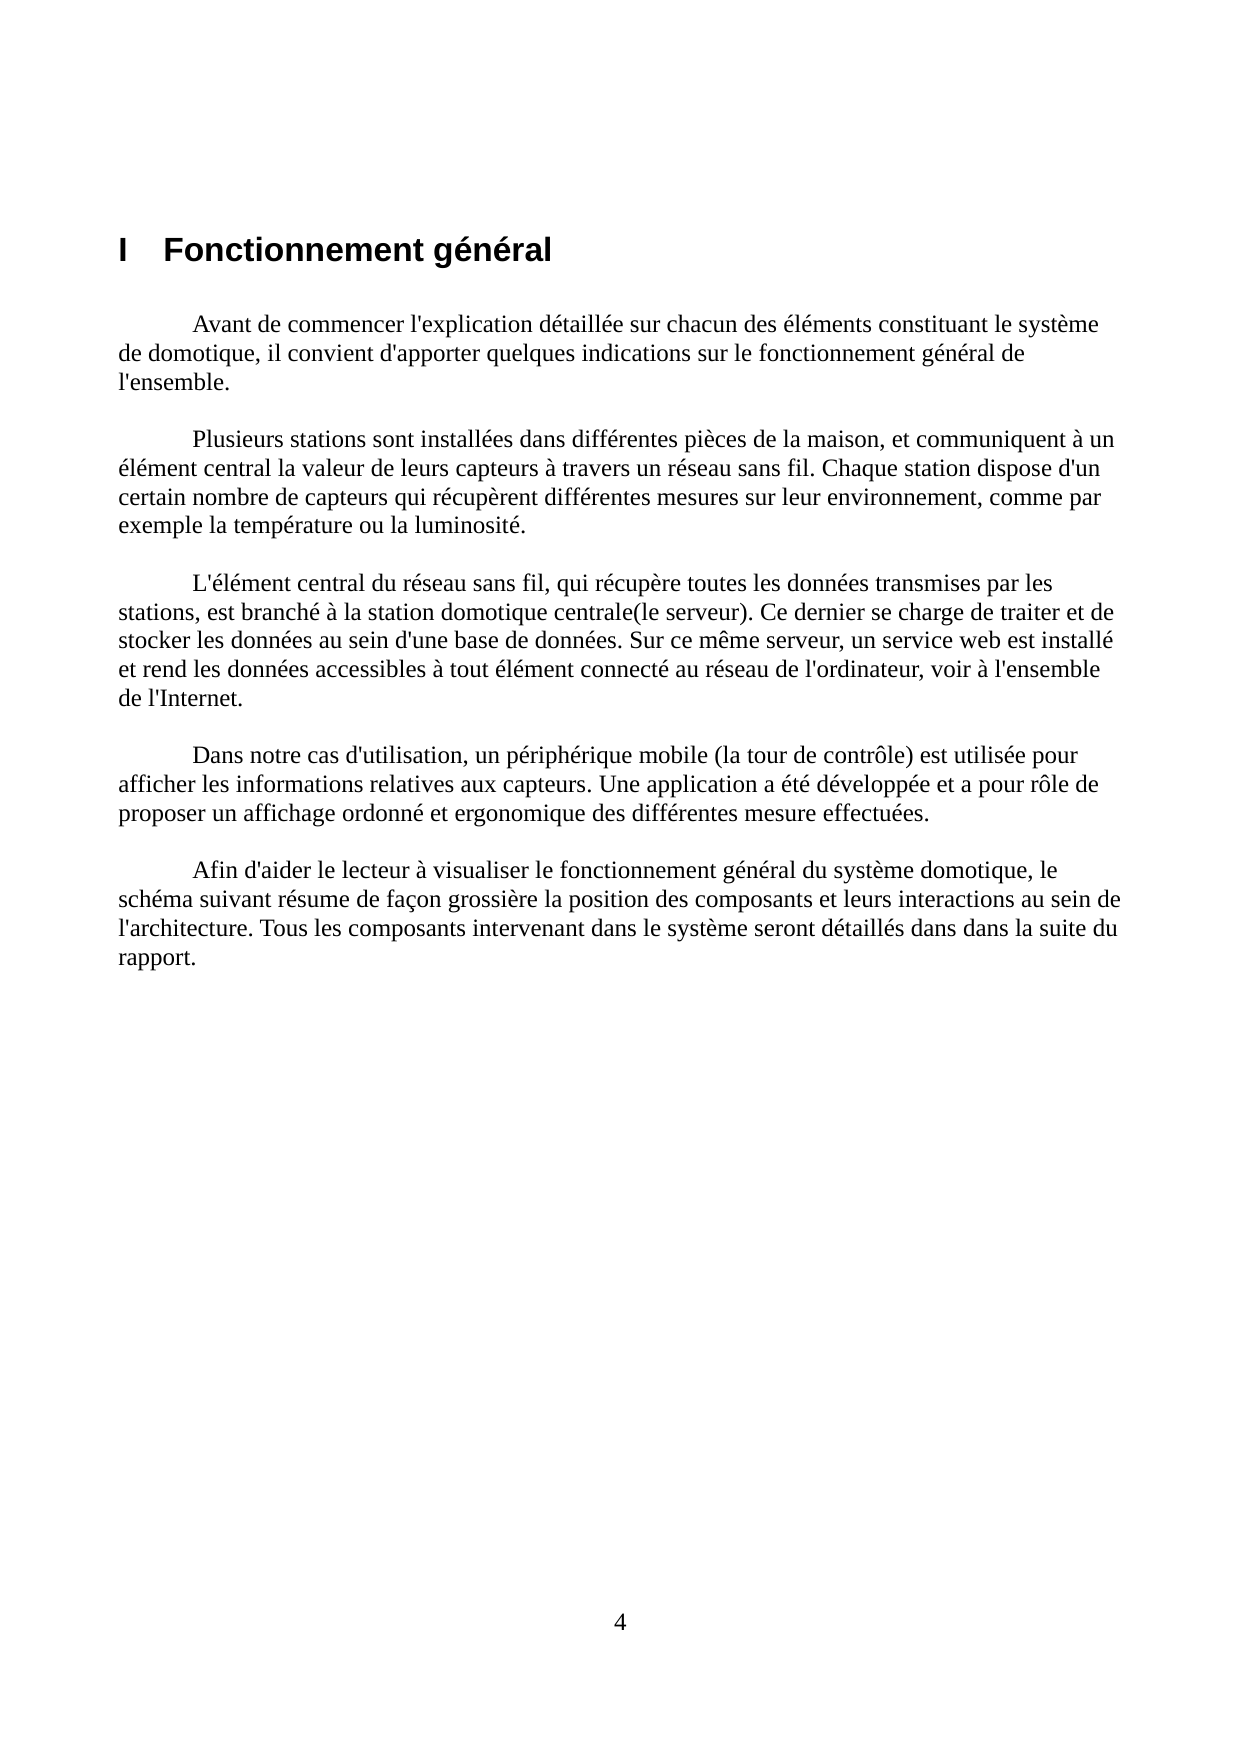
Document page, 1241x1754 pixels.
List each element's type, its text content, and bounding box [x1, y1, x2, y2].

text Avant de commencer l'explication détaillée sur chacun des éléments constituant le système de domotique, il convient d'apporter quelques indications sur le fonctionnement général de l'ensemble. [118, 309, 1122, 396]
text Plusieurs stations sont installées dans différentes pièces de la maison, et communiquent à un élément central la valeur de leurs capteurs à travers un réseau sans fil. Chaque station dispose d'un certain nombre de capteurs qui récupèrent différentes mesures sur leur environnement, comme par exemple la température ou la luminosité. [118, 424, 1122, 539]
text Afin d'aider le lecteur à visualiser le fonctionnement général du système domotique, le schéma suivant résume de façon grossière la position des composants et leurs interactions au sein de l'architecture. Tous les composants intervenant dans le système seront détaillés dans dans la suite du rapport. [118, 856, 1122, 971]
text L'élément central du réseau sans fil, qui récupère toutes les données transmises par les stations, est branché à la station domotique centrale(le serveur). Ce dernier se charge de traiter et de stocker les données au sein d'une base de données. Sur ce même serveur, un service web est installé et rend les données accessibles à tout élément connecté au réseau de l'ordinateur, voir à l'ensemble de l'Internet. [118, 568, 1122, 712]
text Dans notre cas d'utilisation, un périphérique mobile (la tour de contrôle) est utilisée pour afficher les informations relatives aux capteurs. Une application a été développée et a pour rôle de proposer un affichage ordonné et ergonomique des différentes mesure effectuées. [118, 741, 1122, 827]
subtitle Fonctionnement général [118, 229, 1122, 268]
